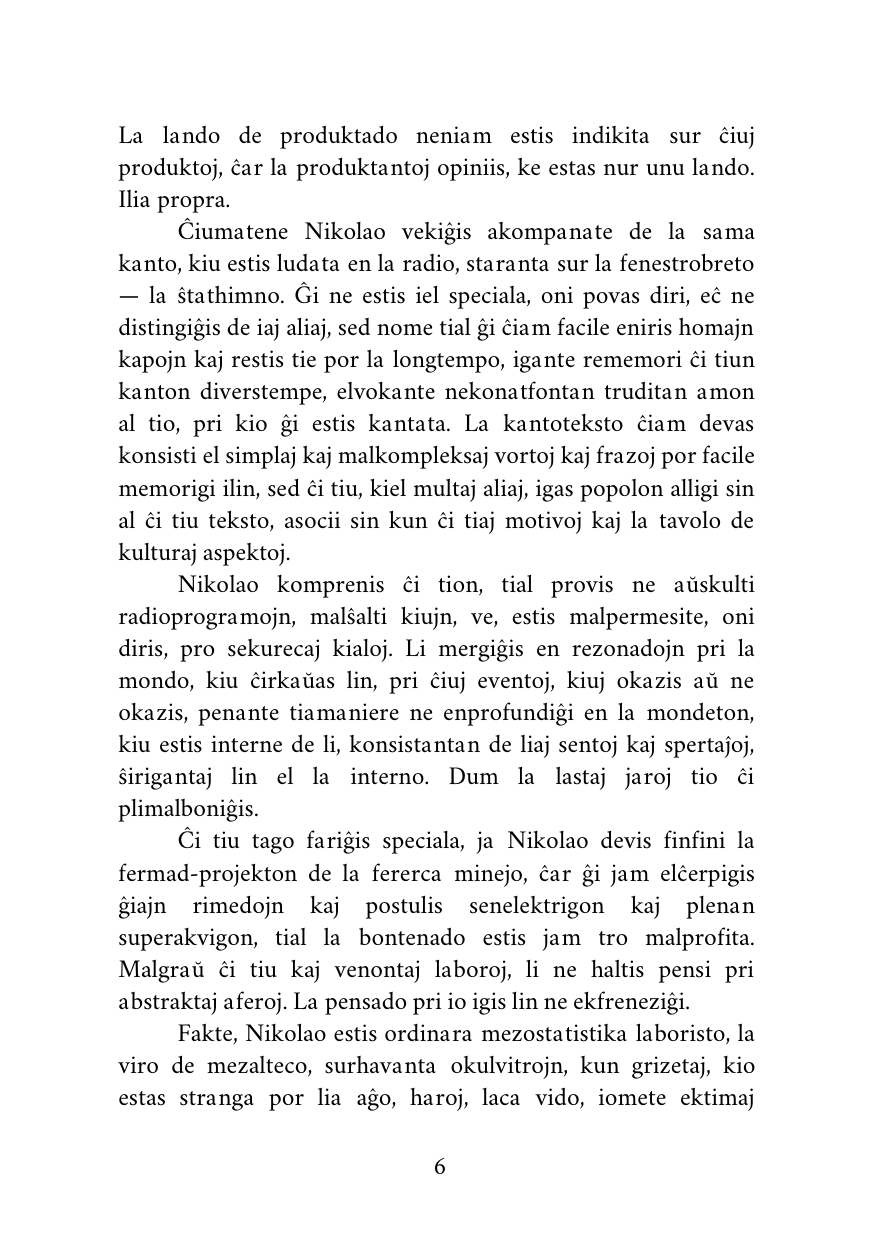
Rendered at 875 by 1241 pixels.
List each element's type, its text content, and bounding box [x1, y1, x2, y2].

text Ĉi tiu tago fariĝis speciala, ja Nikolao devis finfini la fermad-projekton de la fererca minejo, ĉar ĝi jam elĉerpigis ĝiajn rimedojn kaj postulis senelektrigon kaj plenan superakvigon, tial la bontenado estis jam tro malprofita. Malgraŭ ĉi tiu kaj venontaj laboroj, li ne haltis pensi pri abstraktaj aferoj. La pensado pri io igis lin ne ekfreneziĝi. [118, 824, 756, 1016]
text Fakte, Nikolao estis ordinara mezostatistika laboristo, la viro de mezalteco, surhavanta okulvitrojn, kun grizetaj, kio estas stranga por lia aĝo, haroj, laca vido, iomete ektimaj [118, 1016, 756, 1113]
text Nikolao komprenis ĉi tion, tial provis ne aŭskulti radioprogramojn, malŝalti kiujn, ve, estis malpermesite, oni diris, pro sekurecaj kialoj. Li mergiĝis en rezonadojn pri la mondo, kiu ĉirkaŭas lin, pri ĉiuj eventoj, kiuj okazis aŭ ne okazis, penante tiamaniere ne enprofundiĝi en la mondeton, kiu estis interne de li, konsistantan de liaj sentoj kaj spertaĵoj, ŝirigantaj lin el la interno. Dum la lastaj jaroj tio ĉi plimalboniĝis. [118, 567, 756, 824]
text Ĉiumatene Nikolao vekiĝis akompanate de la sama kanto, kiu estis ludata en la radio, staranta sur la fenestrobreto — la ŝtathimno. Ĝi ne estis iel speciala, oni povas diri, eĉ ne distingiĝis de iaj aliaj, sed nome tial ĝi ĉiam facile eniris homajn kapojn kaj restis tie por la longtempo, igante rememori ĉi tiun kanton diverstempe, elvokante nekonatfontan truditan amon al tio, pri kio ĝi estis kantata. La kantoteksto ĉiam devas konsisti el simplaj kaj malkompleksaj vortoj kaj frazoj por facile memorigi ilin, sed ĉi tiu, kiel multaj aliaj, igas popolon alligi sin al ĉi tiu teksto, asocii sin kun ĉi tiaj motivoj kaj la tavolo de kulturaj aspektoj. [118, 214, 756, 567]
text La lando de produktado neniam estis indikita sur ĉiuj produktoj, ĉar la produktantoj opiniis, ke estas nur unu lando. Ilia propra. [118, 118, 756, 214]
